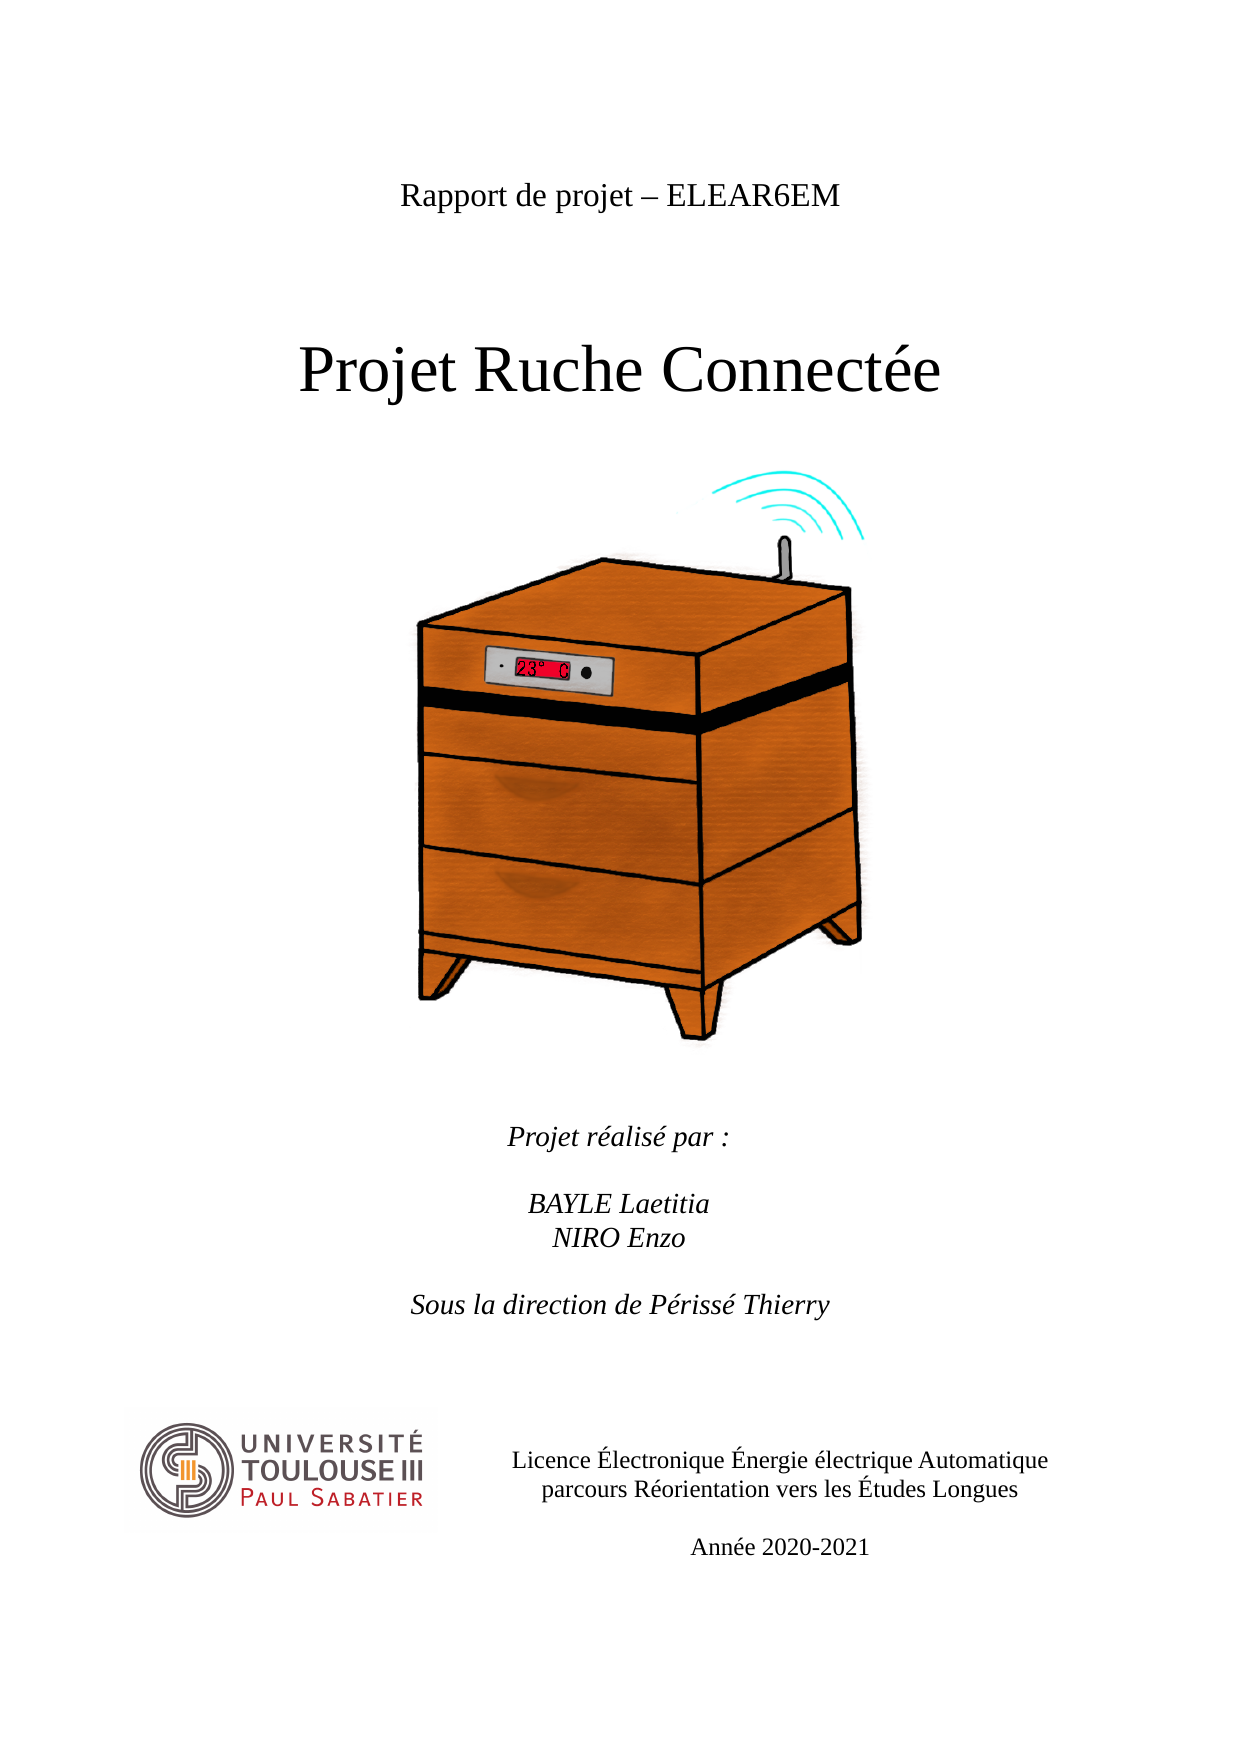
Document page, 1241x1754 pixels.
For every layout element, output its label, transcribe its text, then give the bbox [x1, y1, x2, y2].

text Année 2020-2021 [118, 1532, 1122, 1560]
text Projet Ruche Connectée [118, 329, 1122, 406]
text BAYLE Laetitia [118, 1187, 1122, 1220]
text Sous la direction de Périssé Thierry [118, 1287, 1122, 1321]
text Licence Électronique Énergie électrique Automatique [438, 1445, 1122, 1474]
text Projet réalisé par : [118, 1119, 1122, 1153]
picture [467, 436, 883, 1074]
text Rapport de projet – ELEAR6EM [118, 176, 1122, 214]
text parcours Réorientation vers les Études Longues [438, 1474, 1122, 1503]
picture [124, 1407, 438, 1533]
text NIRO Enzo [118, 1220, 1122, 1254]
